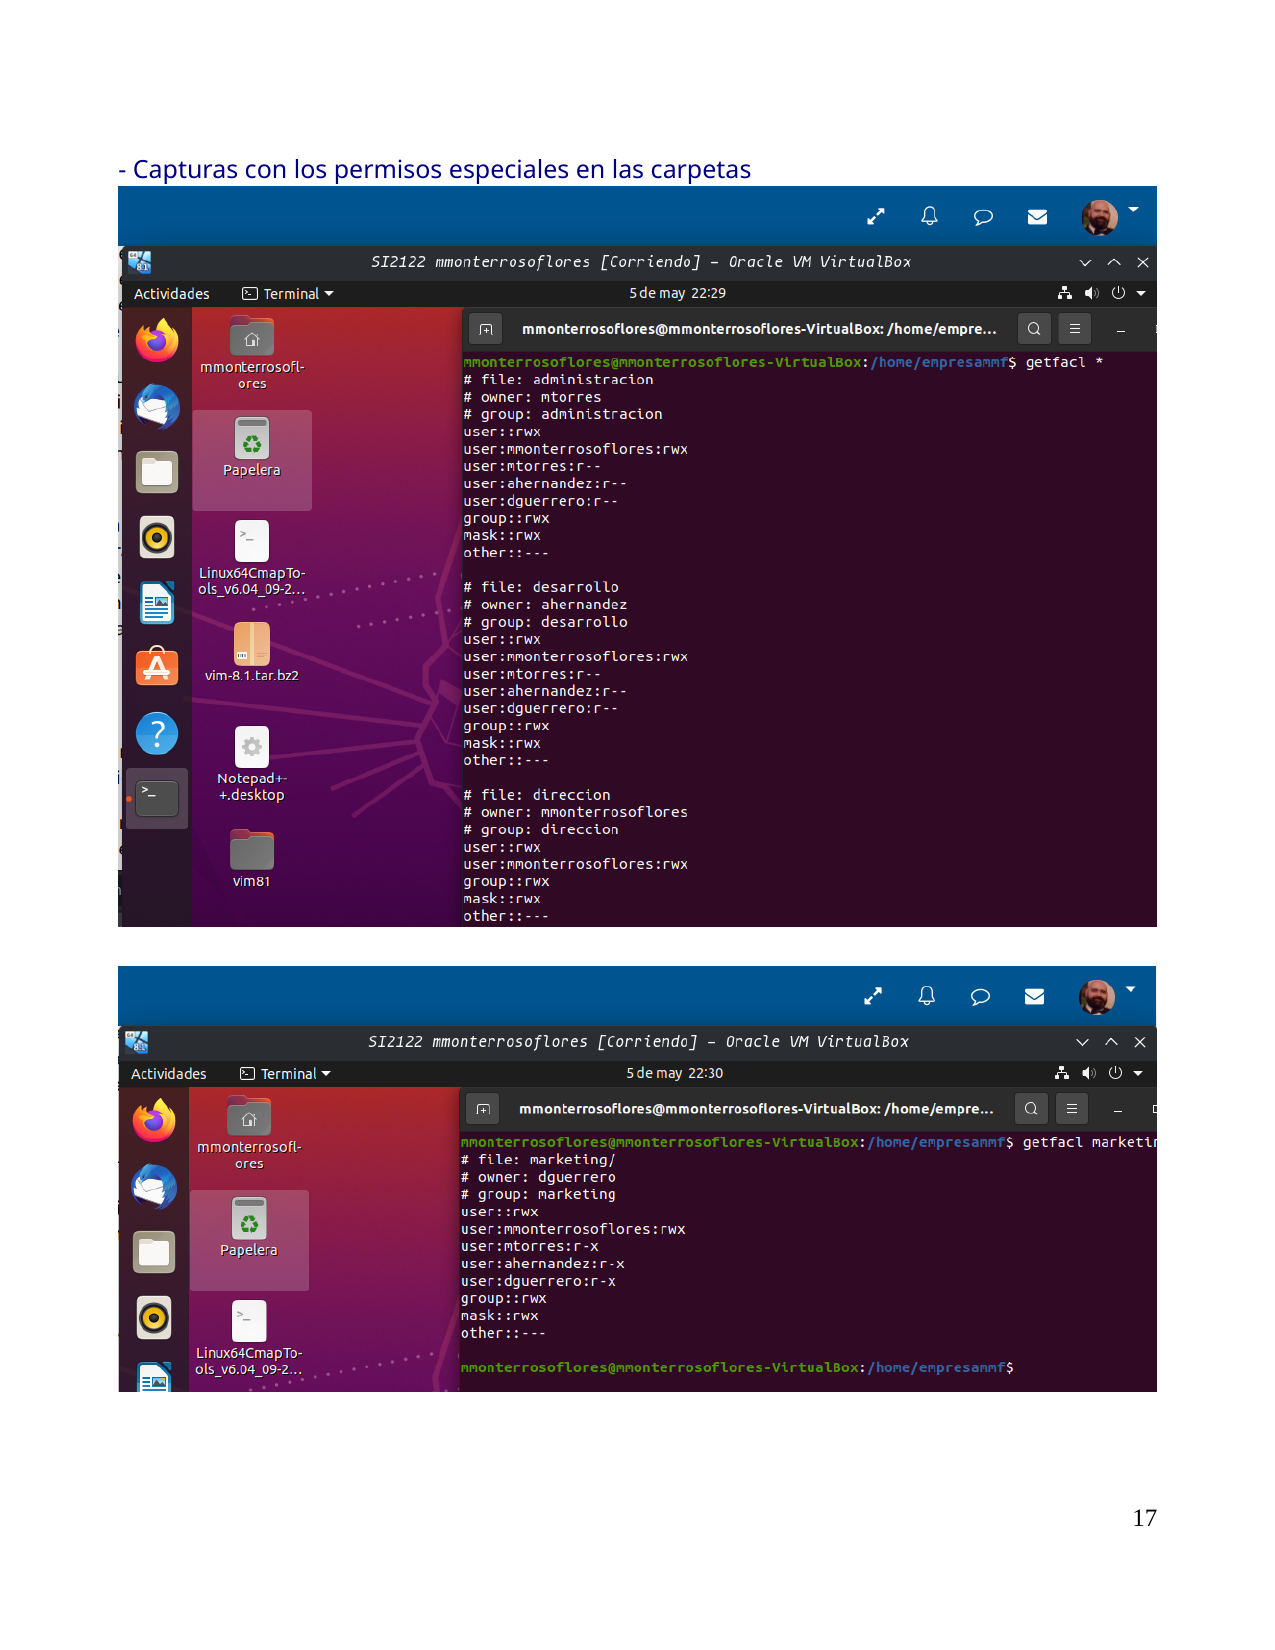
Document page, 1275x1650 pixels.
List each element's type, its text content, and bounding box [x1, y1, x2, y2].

table_cell [118, 1392, 1157, 1426]
text - Capturas con los permisos especiales en las carpetas [118, 152, 1157, 186]
picture [118, 961, 1157, 1392]
picture [118, 186, 1157, 927]
table_header [118, 927, 1157, 961]
